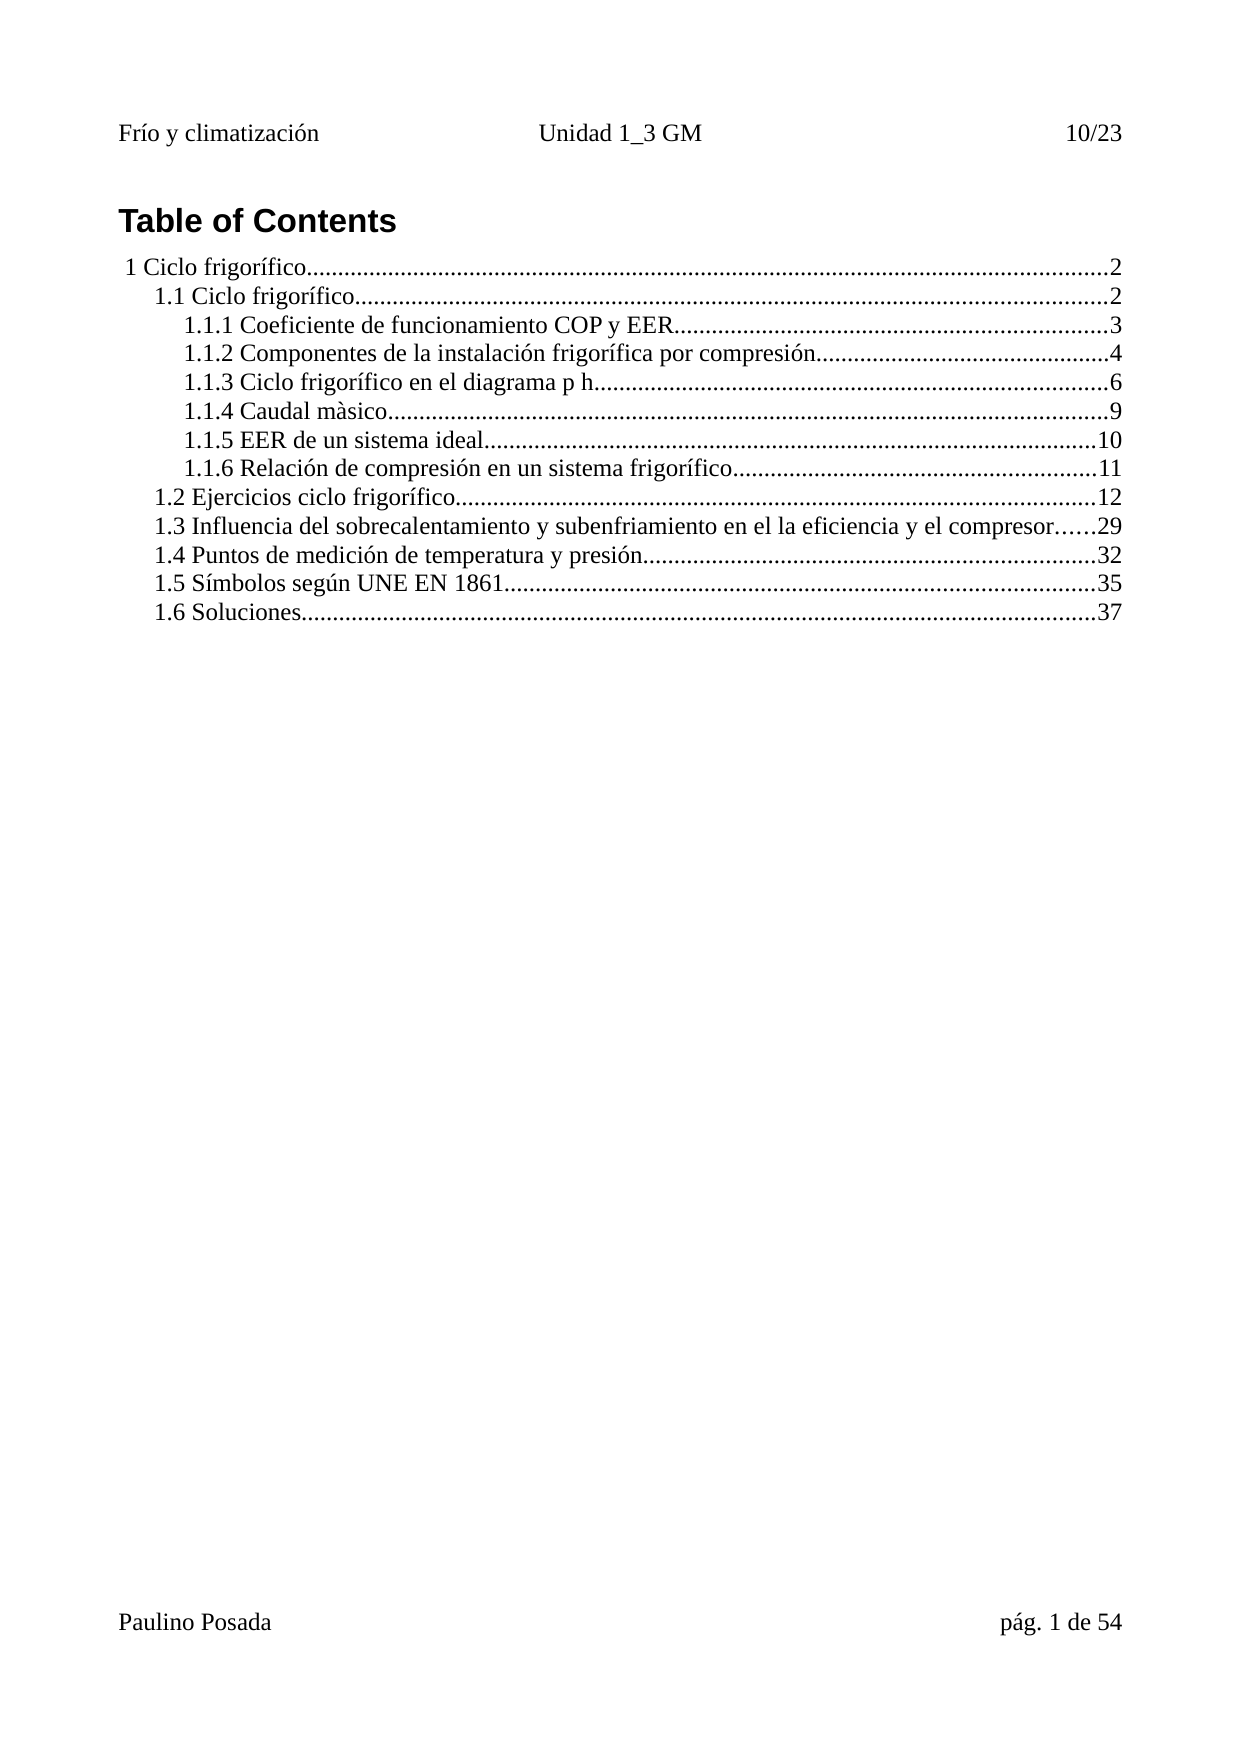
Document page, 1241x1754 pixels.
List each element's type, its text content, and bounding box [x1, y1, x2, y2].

subtitle Table of Contents [118, 201, 1122, 240]
text 1.1.2 Componentes de la instalación frigorífica por compresión 4 [177, 338, 1122, 367]
text 1.1 Ciclo frigorífico 2 [148, 281, 1122, 310]
text 1.1.5 EER de un sistema ideal 10 [177, 425, 1122, 453]
text 1.3 Influencia del sobrecalentamiento y subenfriamiento en el la eficiencia y el compresor 29 [148, 511, 1122, 540]
text 1.6 Soluciones 37 [148, 597, 1122, 626]
text 1.5 Símbolos según UNE EN 1861 35 [148, 568, 1122, 597]
text 1.4 Puntos de medición de temperatura y presión 32 [148, 540, 1122, 568]
text 1.1.3 Ciclo frigorífico en el diagrama p h 6 [177, 367, 1122, 396]
text 1 Ciclo frigorífico 2 [118, 252, 1122, 281]
text 1.2 Ejercicios ciclo frigorífico 12 [148, 482, 1122, 511]
text 1.1.6 Relación de compresión en un sistema frigorífico 11 [177, 453, 1122, 482]
text 1.1.1 Coeficiente de funcionamiento COP y EER 3 [177, 310, 1122, 338]
text 1.1.4 Caudal màsico 9 [177, 396, 1122, 425]
